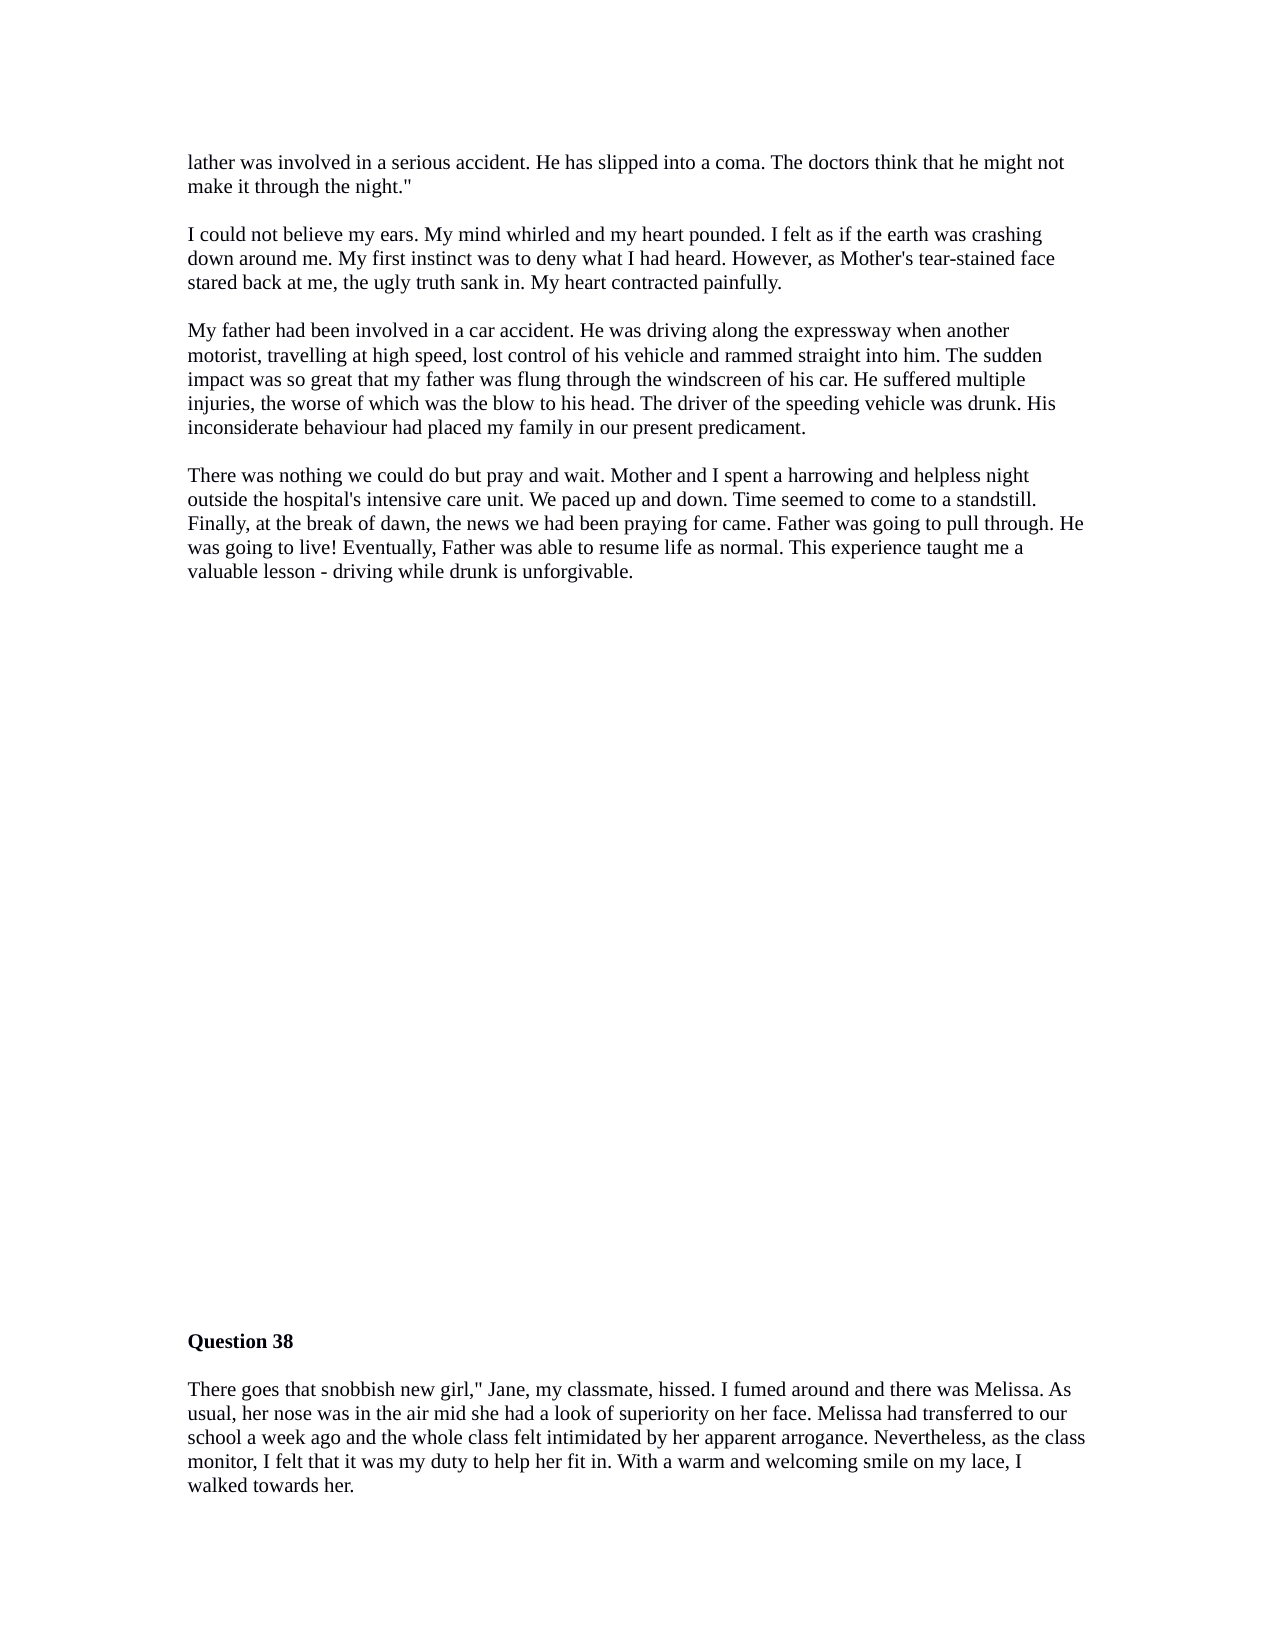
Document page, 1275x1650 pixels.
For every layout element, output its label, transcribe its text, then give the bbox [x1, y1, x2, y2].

text There goes that snobbish new girl," Jane, my classmate, hissed. I fumed around and there was Melissa. As usual, her nose was in the air mid she had a look of superiority on her face. Melissa had transferred to our school a week ago and the whole class felt intimidated by her apparent arrogance. Nevertheless, as the class monitor, I felt that it was my duty to help her fit in. With a warm and welcoming smile on my lace, I walked towards her. [187, 1377, 1087, 1497]
text lather was involved in a serious accident. He has slipped into a coma. The doctors think that he might not make it through the night." [187, 150, 1087, 198]
text There was nothing we could do but pray and wait. Mother and I spent a harrowing and helpless night outside the hospital's intensive care unit. We paced up and down. Time seemed to come to a standstill. Finally, at the break of dawn, the news we had been praying for came. Father was going to pull through. He was going to live! Eventually, Father was able to resume life as normal. This experience taught me a valuable lesson - driving while drunk is unforgivable. [187, 463, 1087, 583]
text Question 38 [187, 1329, 1087, 1353]
text My father had been involved in a car accident. He was driving along the expressway when another motorist, travelling at high speed, lost control of his vehicle and rammed straight into him. The sudden impact was so great that my father was flung through the windscreen of his car. He suffered multiple injuries, the worse of which was the blow to his head. The driver of the speeding vehicle was drunk. His inconsiderate behaviour had placed my family in our present predicament. [187, 318, 1087, 439]
text I could not believe my ears. My mind whirled and my heart pounded. I felt as if the earth was crashing down around me. My first instinct was to deny what I had heard. However, as Mother's tear-stained face stared back at me, the ugly truth sank in. My heart contracted painfully. [187, 222, 1087, 294]
